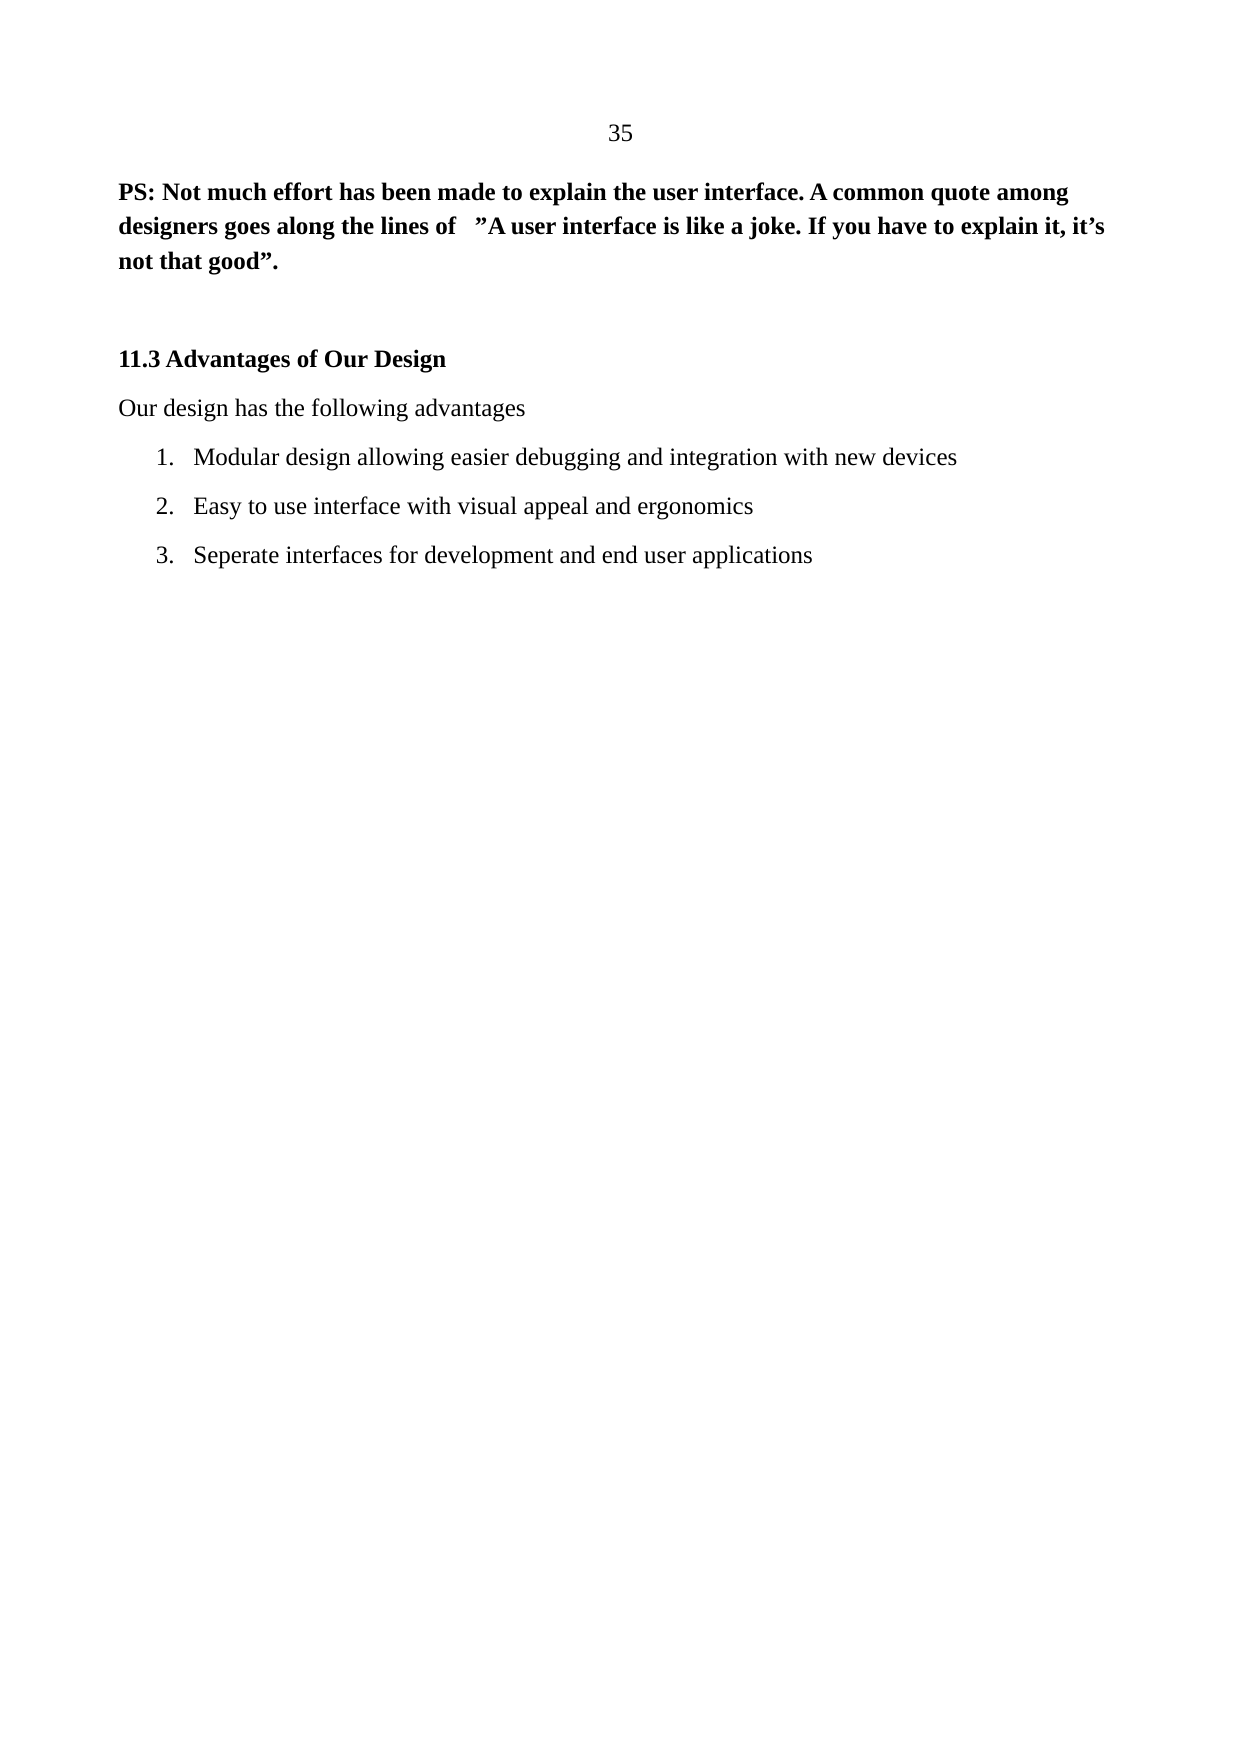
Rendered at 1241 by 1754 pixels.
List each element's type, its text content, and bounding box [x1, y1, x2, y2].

list Seperate interfaces for development and end user applications [156, 540, 1122, 569]
list Modular design allowing easier debugging and integration with new devices [156, 442, 1122, 471]
text Our design has the following advantages [118, 393, 1122, 422]
text PS: Not much effort has been made to explain the user interface. A common quote among designers goes along the lines of ”A user interface is like a joke. If you have to explain it, it’s not that good”. [118, 177, 1122, 274]
text 11.3 Advantages of Our Design [118, 344, 1122, 373]
list Easy to use interface with visual appeal and ergonomics [156, 491, 1122, 520]
